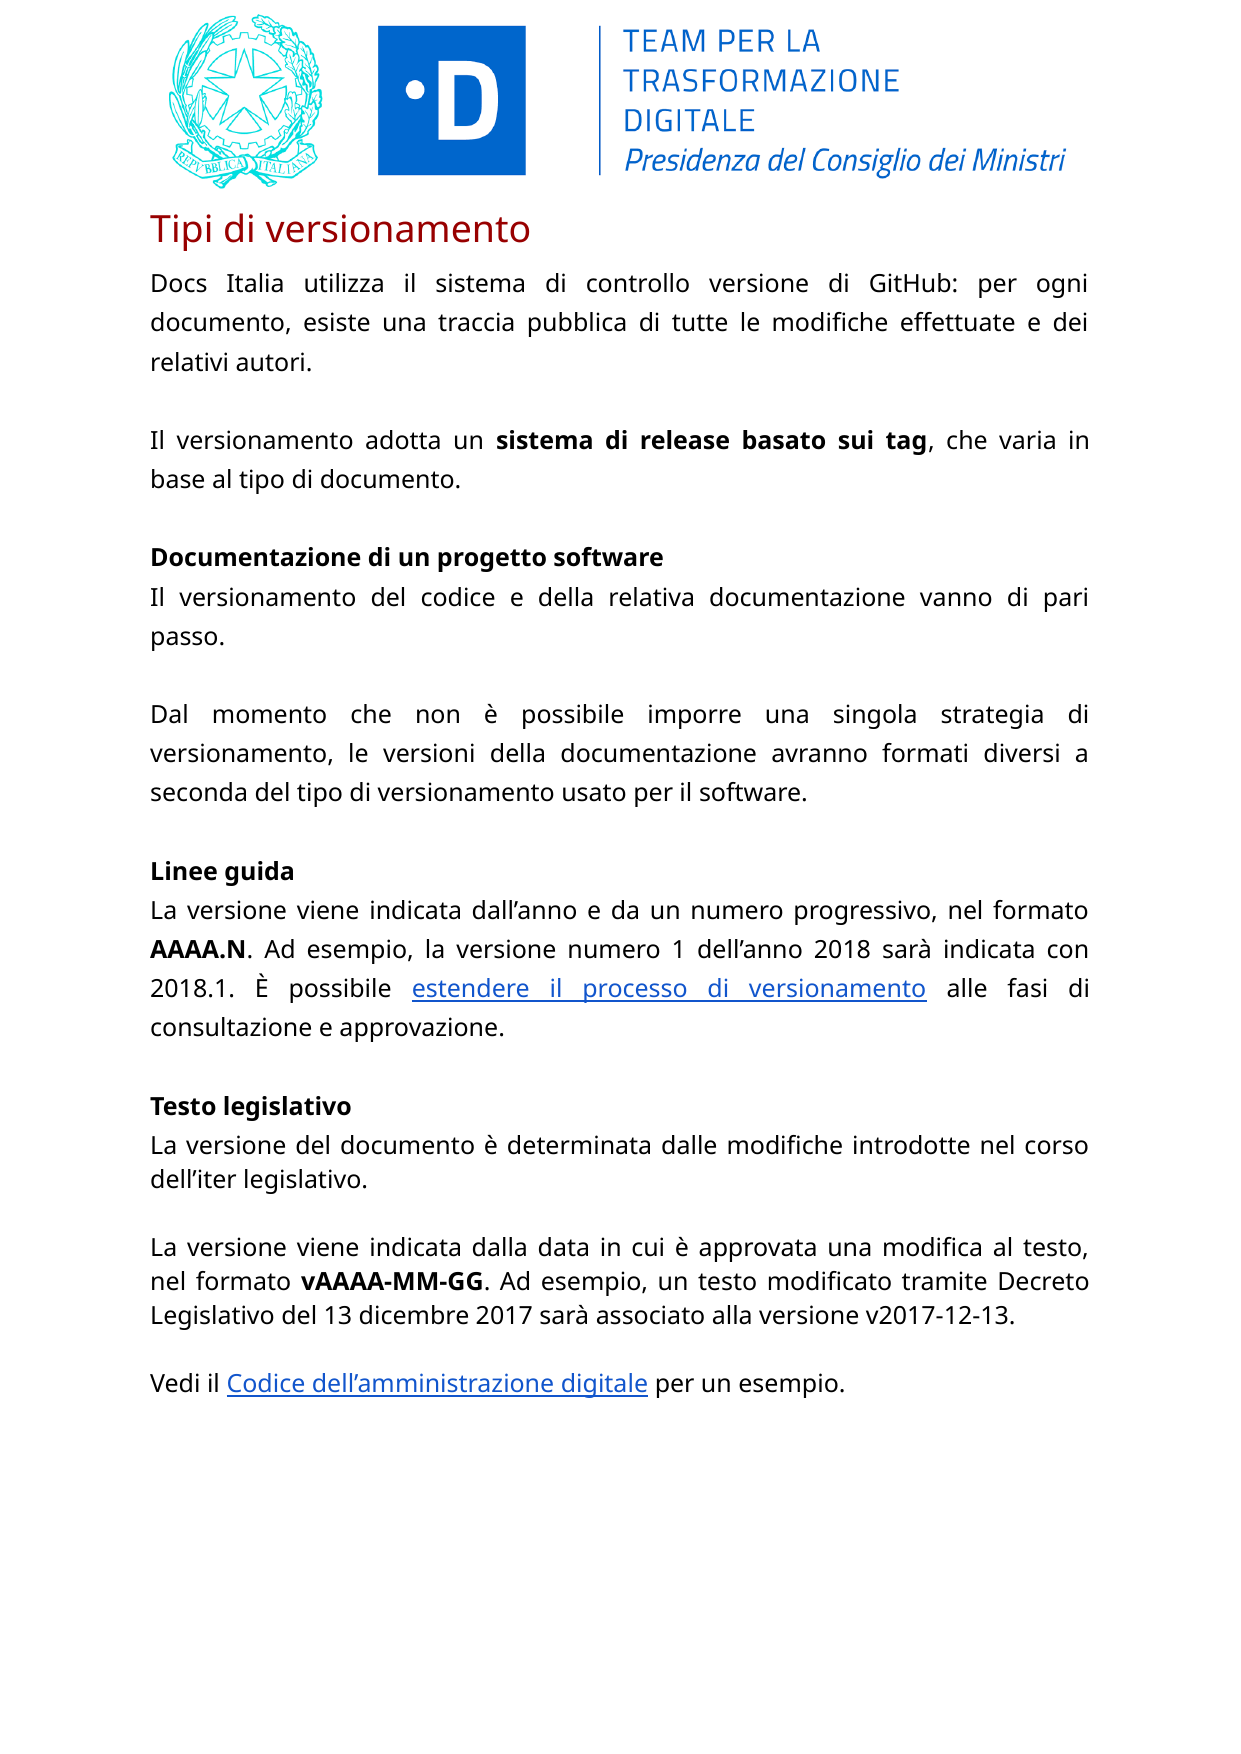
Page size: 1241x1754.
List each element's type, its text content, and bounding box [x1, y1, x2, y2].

text Testo legislativo [150, 1088, 1090, 1122]
subtitle Tipi di versionamento [150, 203, 1090, 253]
text Linee guida [150, 853, 1090, 887]
text Il versionamento del codice e della relativa documentazione vanno di pari passo. [150, 579, 1090, 652]
text La versione viene indicata dall’anno e da un numero progressivo, nel formato AAAA.N. Ad esempio, la versione numero 1 dell’anno 2018 sarà indicata con 2018.1. È possibile estendere il processo di versionamento alle fasi di consultazione e approvazione. [150, 892, 1090, 1044]
text La versione del documento è determinata dalle modifiche introdotte nel corso dell’iter legislativo. [150, 1127, 1090, 1196]
text Vedi il Codice dell’amministrazione digitale per un esempio. [150, 1366, 1090, 1400]
text Documentazione di un progetto software [150, 540, 1090, 574]
picture [150, 0, 1091, 203]
text Docs Italia utilizza il sistema di controllo versione di GitHub: per ogni documento, esiste una traccia pubblica di tutte le modifiche effettuate e dei relativi autori. [150, 266, 1090, 378]
text Il versionamento adotta un sistema di release basato sui tag, che varia in base al tipo di documento. [150, 422, 1090, 496]
text Dal momento che non è possibile imporre una singola strategia di versionamento, le versioni della documentazione avranno formati diversi a seconda del tipo di versionamento usato per il software. [150, 697, 1090, 809]
text La versione viene indicata dalla data in cui è approvata una modifica al testo, nel formato vAAAA-MM-GG. Ad esempio, un testo modificato tramite Decreto Legislativo del 13 dicembre 2017 sarà associato alla versione v2017-12-13. [150, 1230, 1090, 1332]
